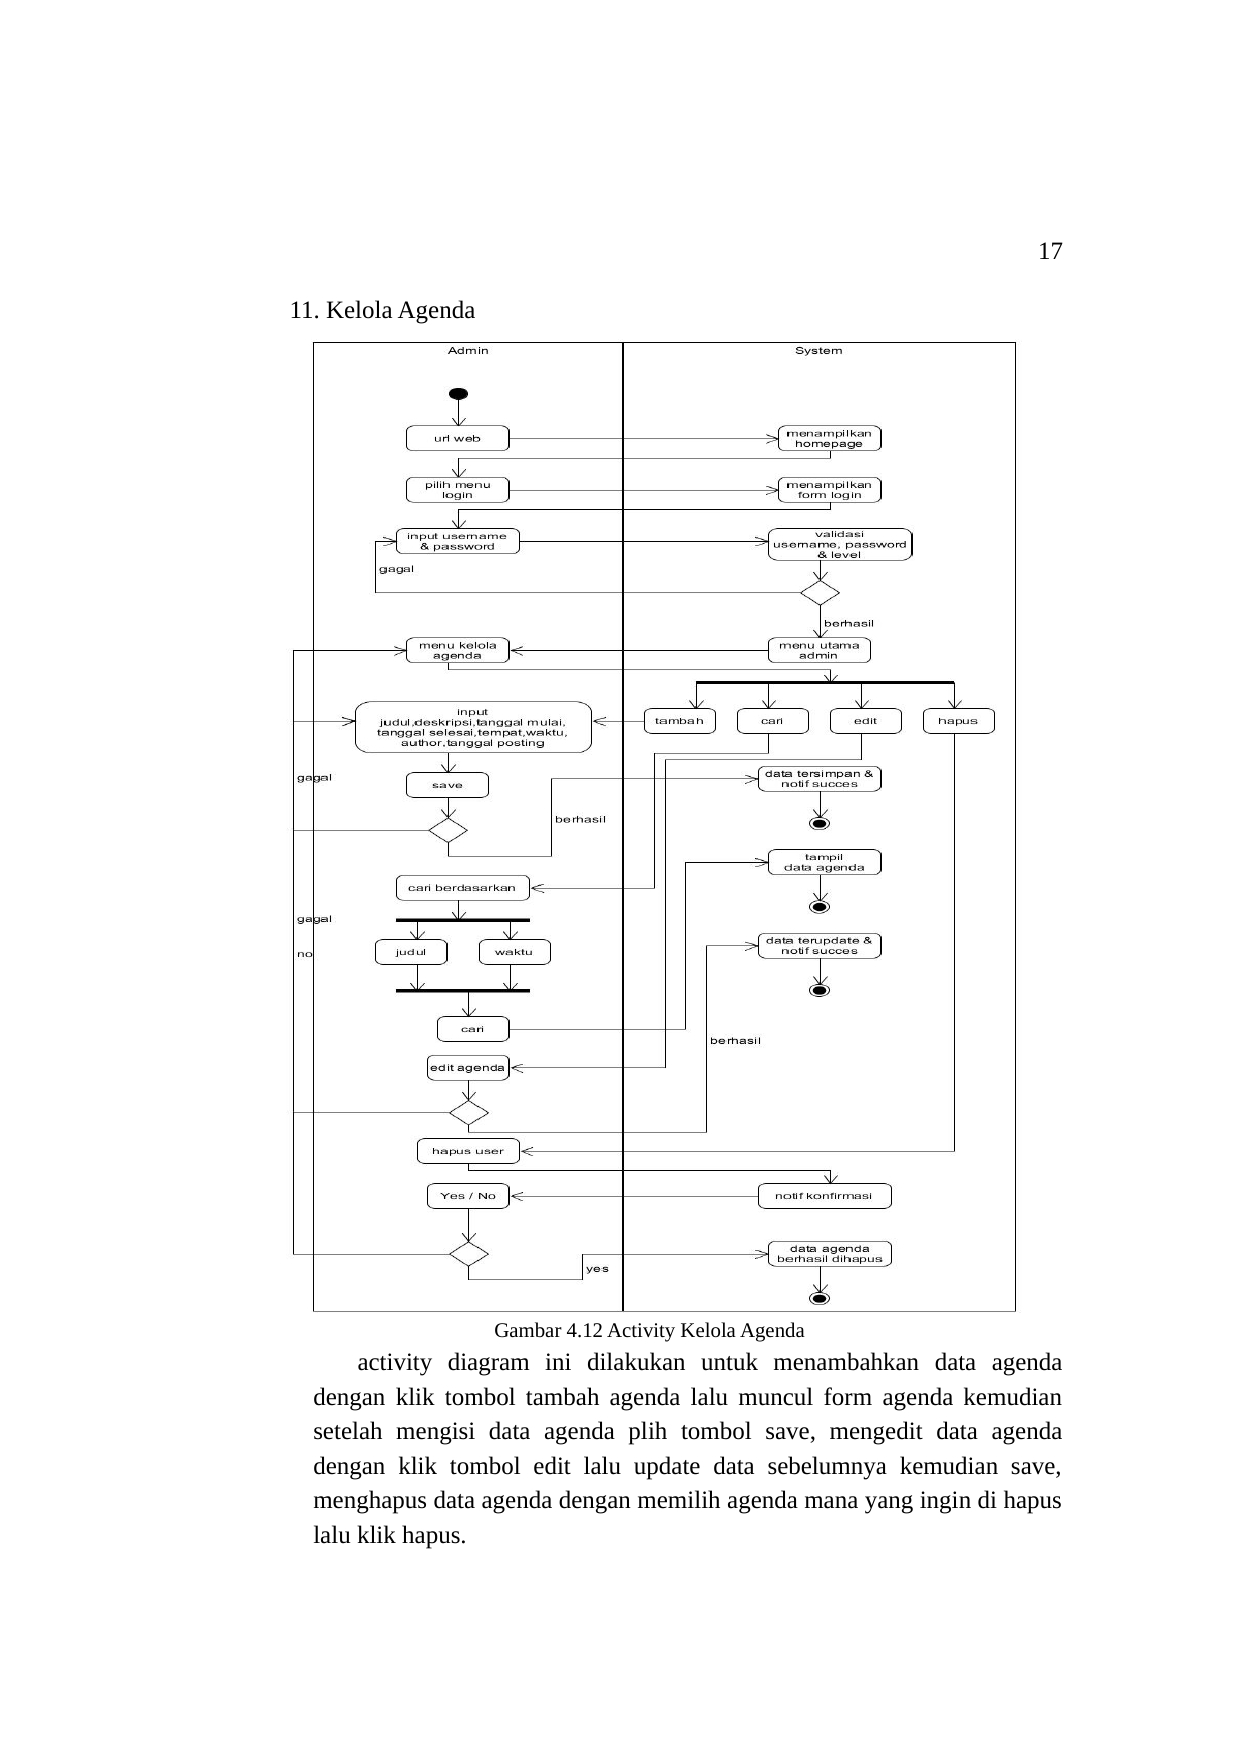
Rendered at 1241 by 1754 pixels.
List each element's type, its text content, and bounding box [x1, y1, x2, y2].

text 11. Kelola Agenda [289, 295, 1063, 324]
text Gambar 4.12 Activity Kelola Agenda [263, 1313, 1036, 1342]
text activity diagram ini dilakukan untuk menambahkan data agenda dengan klik tombol tambah agenda lalu muncul form agenda kemudian setelah mengisi data agenda plih tombol save, mengedit data agenda dengan klik tombol edit lalu update data sebelumnya kemudian save, menghapus data agenda dengan memilih agenda mana yang ingin di hapus lalu klik hapus. [263, 327, 1063, 1548]
picture [262, 339, 1037, 1313]
